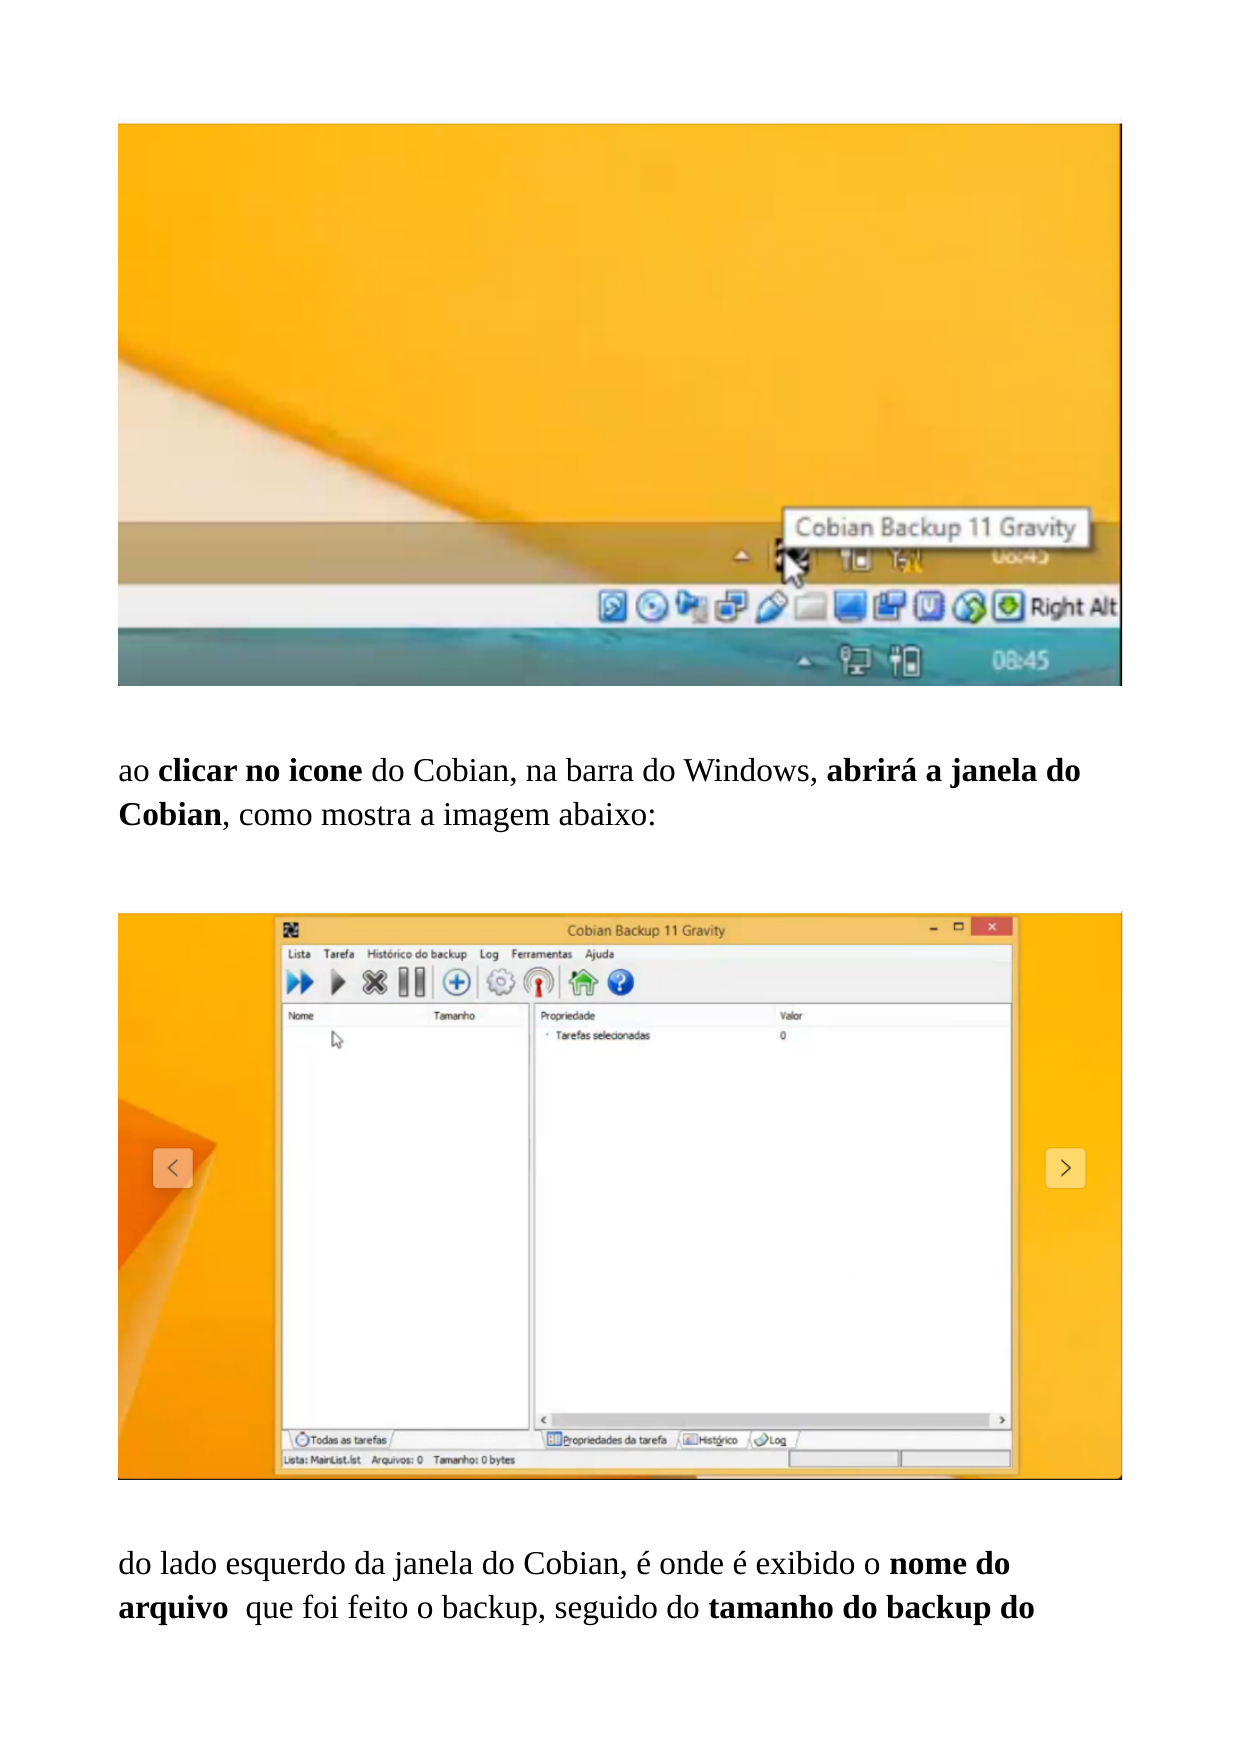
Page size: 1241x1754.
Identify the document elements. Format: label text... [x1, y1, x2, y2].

picture [118, 118, 1123, 686]
text ao clicar no icone do Cobian, na barra do Windows, abrirá a janela do Cobian, como mostra a imagem abaixo: [118, 750, 1122, 833]
text do lado esquerdo da janela do Cobian, é onde é exibido o nome do arquivo que foi feito o backup, seguido do tamanho do backup do [118, 1544, 1122, 1626]
picture [118, 911, 1123, 1480]
